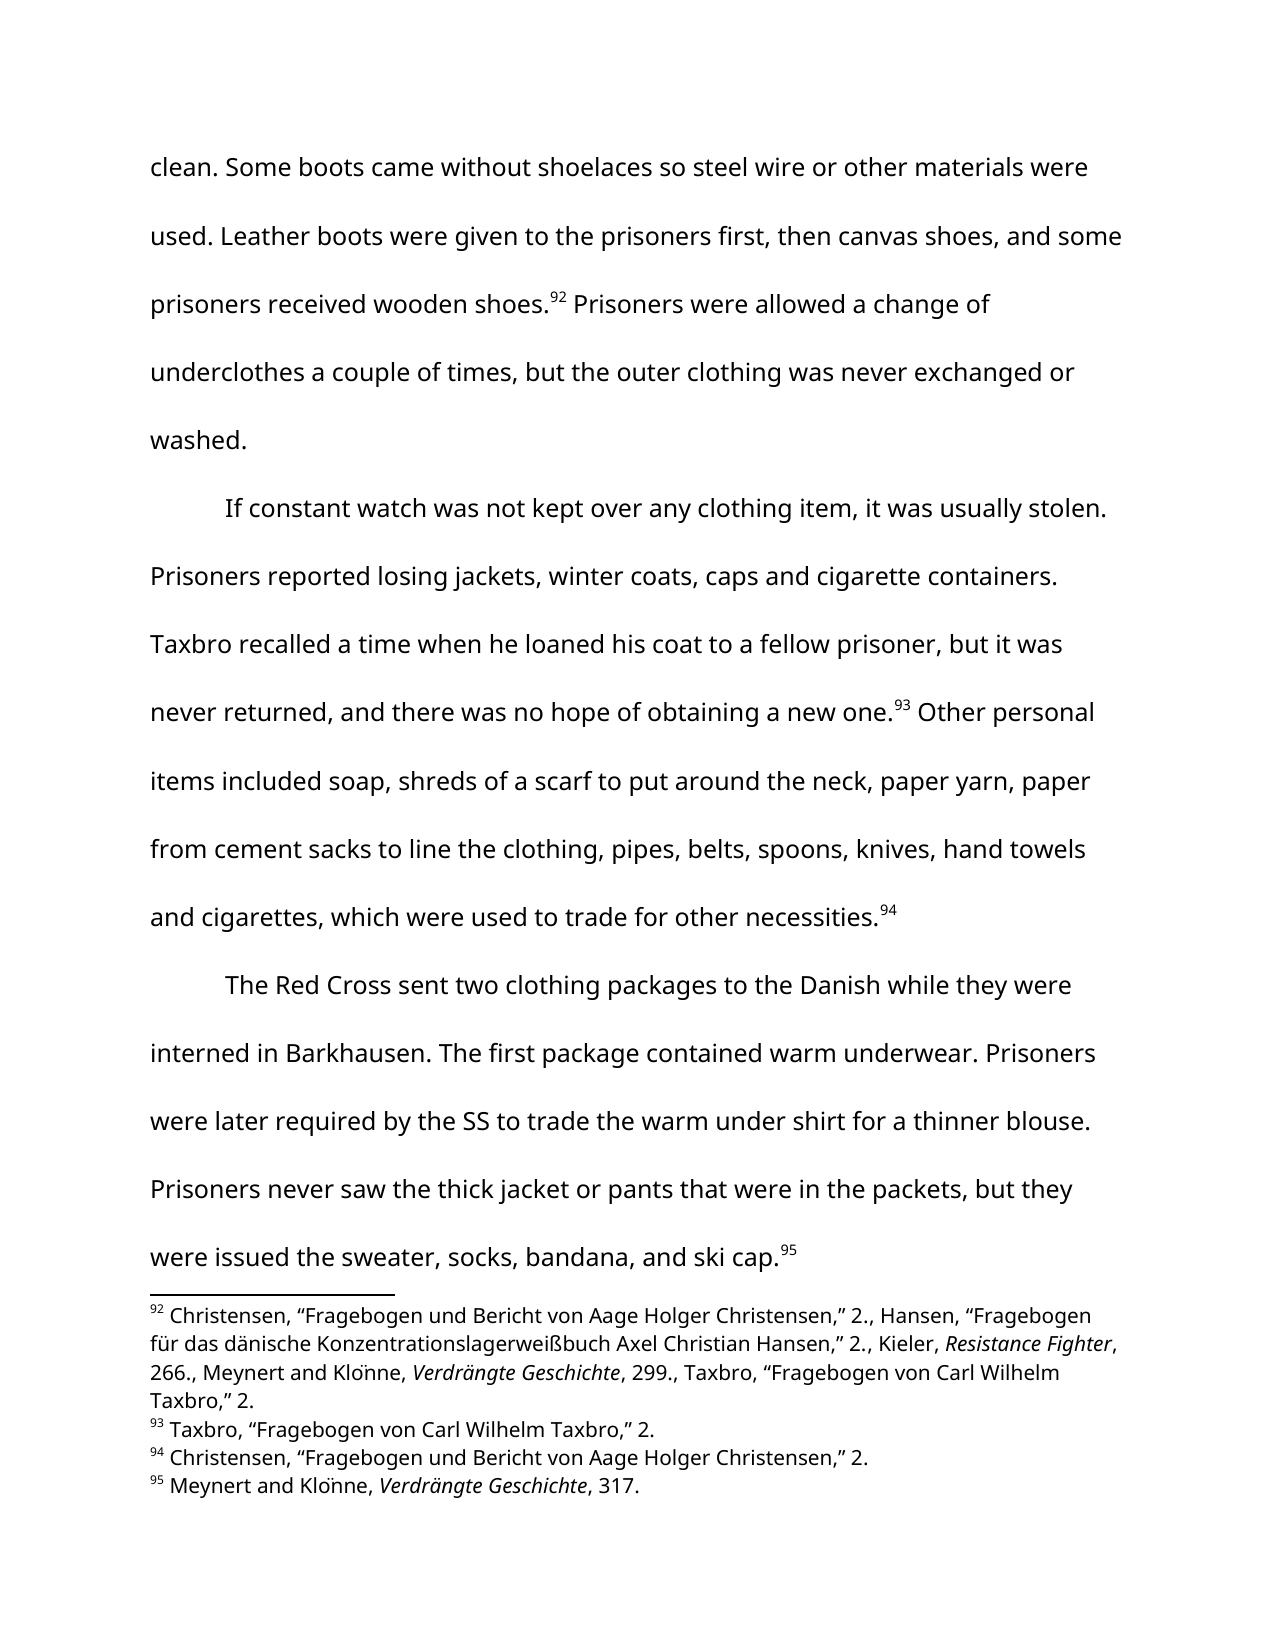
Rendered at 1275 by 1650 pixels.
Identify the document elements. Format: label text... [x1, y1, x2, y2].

text If constant watch was not kept over any clothing item, it was usually stolen. Prisoners reported losing jackets, winter coats, caps and cigarette containers. Taxbro recalled a time when he loaned his coat to a fellow prisoner, but it was never returned, and there was no hope of obtaining a new one. Other personal items included soap, shreds of a scarf to put around the neck, paper yarn, paper from cement sacks to line the clothing, pipes, belts, spoons, knives, hand towels and cigarettes, which were used to trade for other necessities. [150, 491, 1125, 933]
text Meynert and Klönne, Verdrängte Geschichte, 317. [150, 1472, 1125, 1500]
text clean. Some boots came without shoelaces so steel wire or other materials were used. Leather boots were given to the prisoners first, then canvas shoes, and some prisoners received wooden shoes. Prisoners were allowed a change of underclothes a couple of times, but the outer clothing was never exchanged or washed. [150, 150, 1125, 457]
text Christensen, “Fragebogen und Bericht von Aage Holger Christensen,” 2., Hansen, “Fragebogen für das dänische Konzentrationslagerweißbuch Axel Christian Hansen,” 2., Kieler, Resistance Fighter, 266., Meynert and Klönne, Verdrängte Geschichte, 299., Taxbro, “Fragebogen von Carl Wilhelm Taxbro,” 2. [150, 1301, 1125, 1415]
text The Red Cross sent two clothing packages to the Danish while they were interned in Barkhausen. The first package contained warm underwear. Prisoners were later required by the SS to trade the warm under shirt for a thinner blouse. Prisoners never saw the thick jacket or pants that were in the packets, but they were issued the sweater, socks, bandana, and ski cap. [150, 967, 1125, 1274]
text Christensen, “Fragebogen und Bericht von Aage Holger Christensen,” 2. [150, 1443, 1125, 1472]
text Taxbro, “Fragebogen von Carl Wilhelm Taxbro,” 2. [150, 1415, 1125, 1443]
